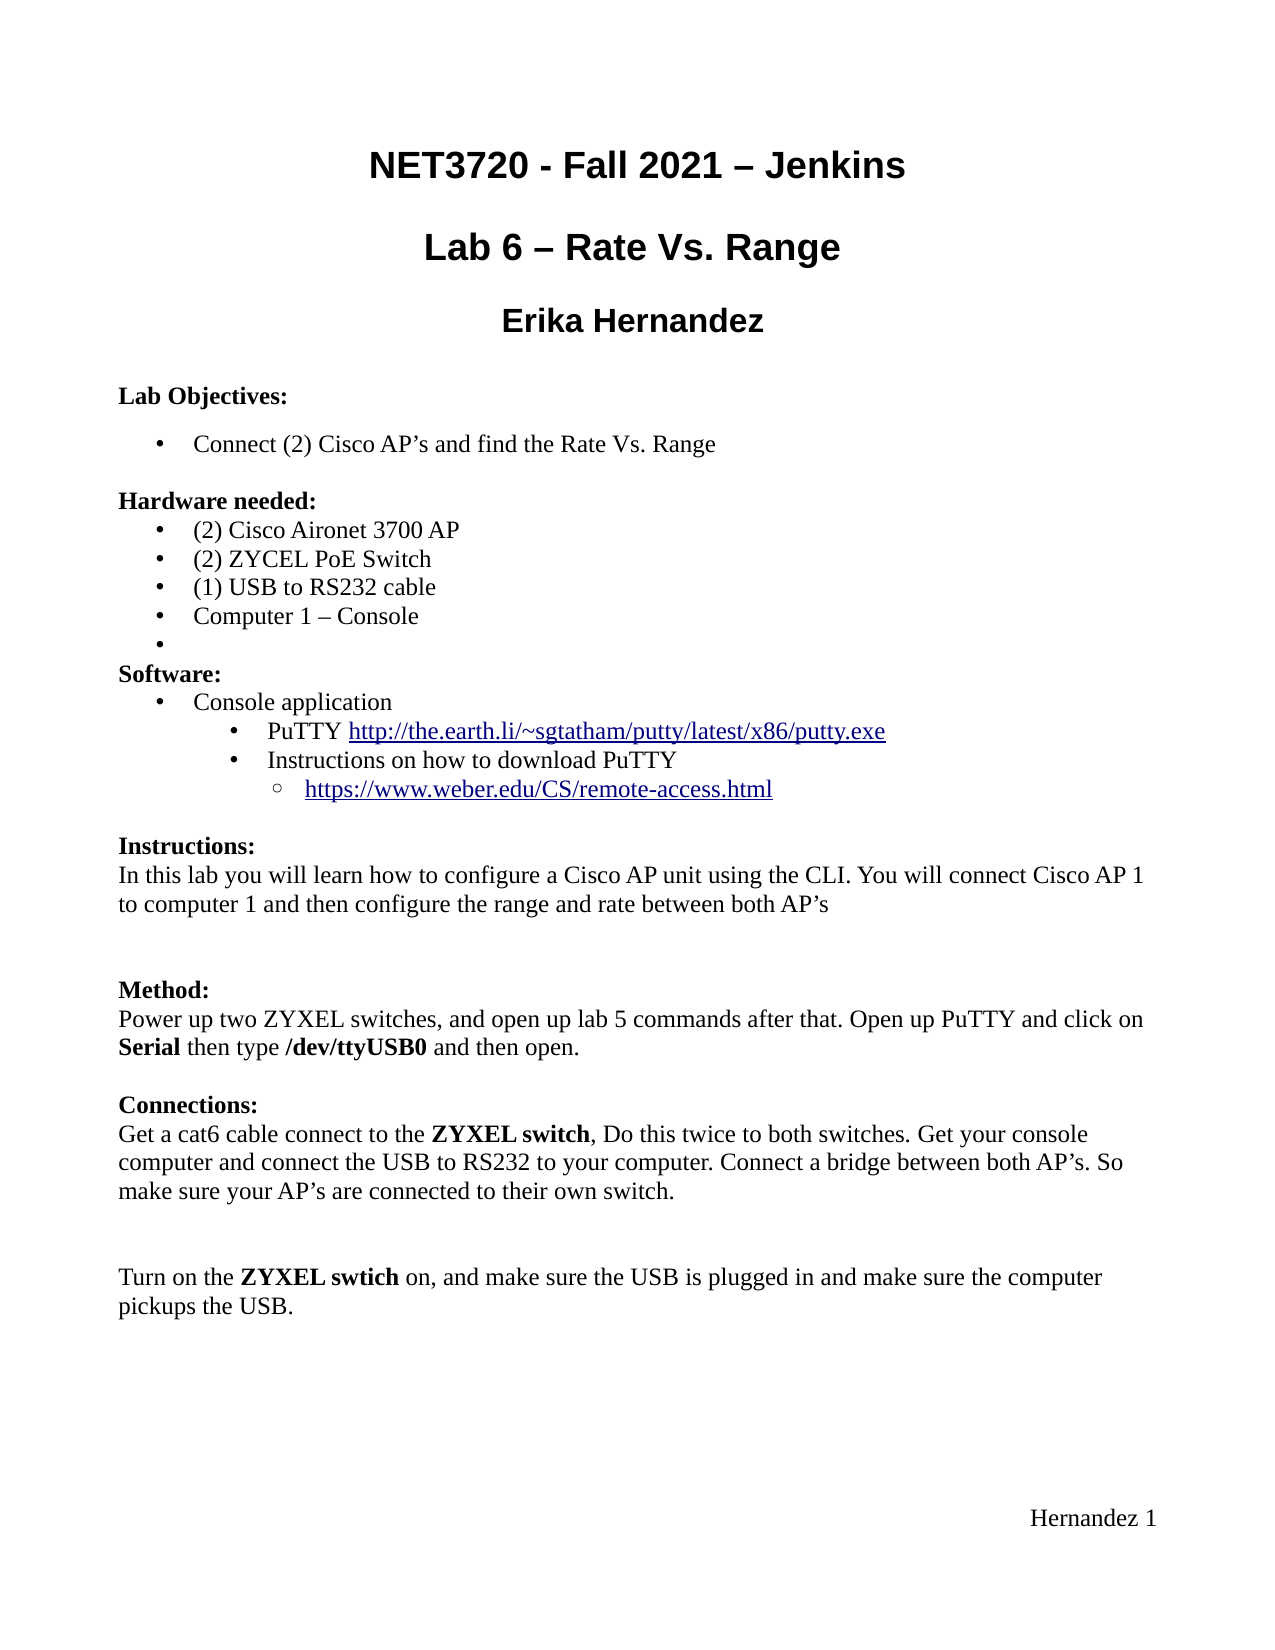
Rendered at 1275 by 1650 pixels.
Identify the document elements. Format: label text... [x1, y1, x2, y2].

text Software: [118, 659, 1157, 687]
text Instructions: [118, 831, 1157, 860]
list Connect (2) Cisco AP’s and find the Rate Vs. Range [156, 429, 1157, 457]
text Turn on the ZYXEL swtich on, and make sure the USB is plugged in and make sure the computer pickups the USB. [118, 1262, 1157, 1320]
text In this lab you will learn how to configure a Cisco AP unit using the CLI. You will connect Cisco AP 1 to computer 1 and then configure the range and rate between both AP’s [118, 860, 1157, 917]
list (2) Cisco Aironet 3700 AP [156, 515, 1157, 544]
text Method: [118, 975, 1157, 1004]
list Instructions on how to download PuTTY [229, 745, 1157, 774]
text Lab Objectives: [118, 381, 1157, 410]
list PuTTY http://the.earth.li/~sgtatham/putty/latest/x86/putty.exe [229, 716, 1157, 745]
subtitle NET3720 - Fall 2021 – Jenkins [118, 143, 1157, 187]
text Get a cat6 cable connect to the ZYXEL switch, Do this twice to both switches. Get your console computer and connect the USB to RS232 to your computer. Connect a bridge between both AP’s. So make sure your AP’s are connected to their own switch. [118, 1119, 1157, 1205]
list Computer 1 – Console [156, 601, 1157, 630]
list Console application [156, 687, 1157, 716]
list https://www.weber.edu/CS/remote-access.html [267, 774, 1157, 802]
list (2) ZYCEL PoE Switch [156, 544, 1157, 572]
list (1) USB to RS232 cable [156, 572, 1157, 601]
text Power up two ZYXEL switches, and open up lab 5 commands after that. Open up PuTTY and click on Serial then type /dev/ttyUSB0 and then open. [118, 1004, 1157, 1061]
subtitle Erika Hernandez [118, 301, 1157, 340]
subtitle Lab 6 – Rate Vs. Range [118, 224, 1157, 268]
text Hardware needed: [118, 486, 1157, 515]
text Connections: [118, 1090, 1157, 1119]
